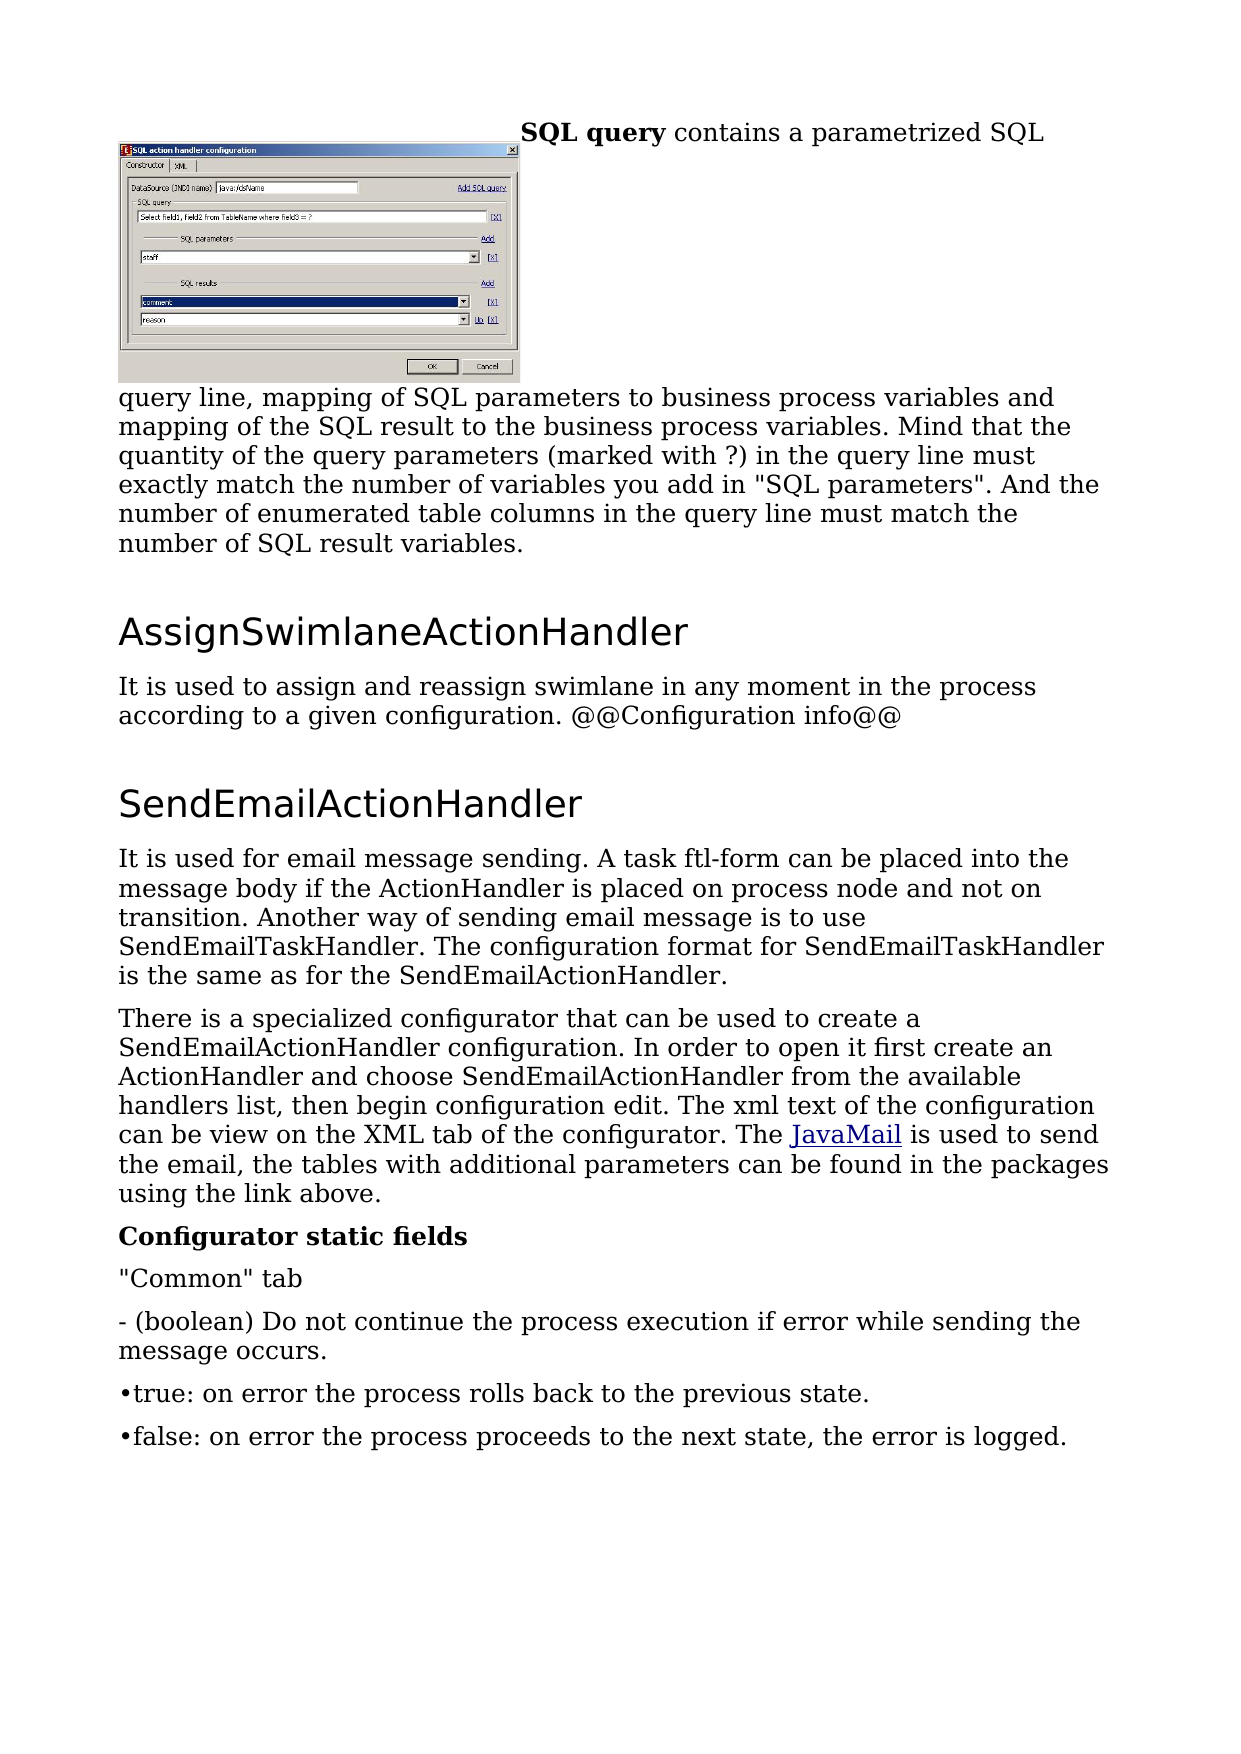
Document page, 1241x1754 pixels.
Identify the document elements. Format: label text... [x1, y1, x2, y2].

subtitle AssignSwimlaneActionHandler [118, 611, 1122, 654]
picture [118, 141, 521, 383]
text SQL query contains a parametrized SQL query line, mapping of SQL parameters to business process variables and mapping of the SQL result to the business process variables. Mind that the quantity of the query parameters (marked with ?) in the query line must exactly match the number of variables you add in "SQL parameters". And the number of enumerated table columns in the query line must match the number of SQL result variables. [118, 118, 1122, 558]
text Configurator static fields [118, 1222, 1122, 1251]
list true: on error the process rolls back to the previous state. [118, 1379, 1122, 1408]
text - (boolean) Do not continue the process execution if error while sending the message occurs. [118, 1307, 1122, 1366]
text "Common" tab [118, 1265, 1122, 1294]
subtitle SendEmailActionHandler [118, 783, 1122, 827]
text It is used to assign and reassign swimlane in any moment in the process according to a given configuration. @@Configuration info@@ [118, 672, 1122, 731]
list false: on error the process proceeds to the next state, the error is logged. [118, 1422, 1122, 1451]
text It is used for email message sending. A task ftl-form can be placed into the message body if the ActionHandler is placed on process node and not on transition. Another way of sending email message is to use SendEmailTaskHandler. The configuration format for SendEmailTaskHandler is the same as for the SendEmailActionHandler. [118, 845, 1122, 991]
text There is a specialized configurator that can be used to create a SendEmailActionHandler configuration. In order to open it first create an ActionHandler and choose SendEmailActionHandler from the available handlers list, then begin configuration edit. The xml text of the configuration can be view on the XML tab of the configurator. The JavaMail is used to send the email, the tables with additional parameters can be found in the packages using the link above. [118, 1004, 1122, 1208]
